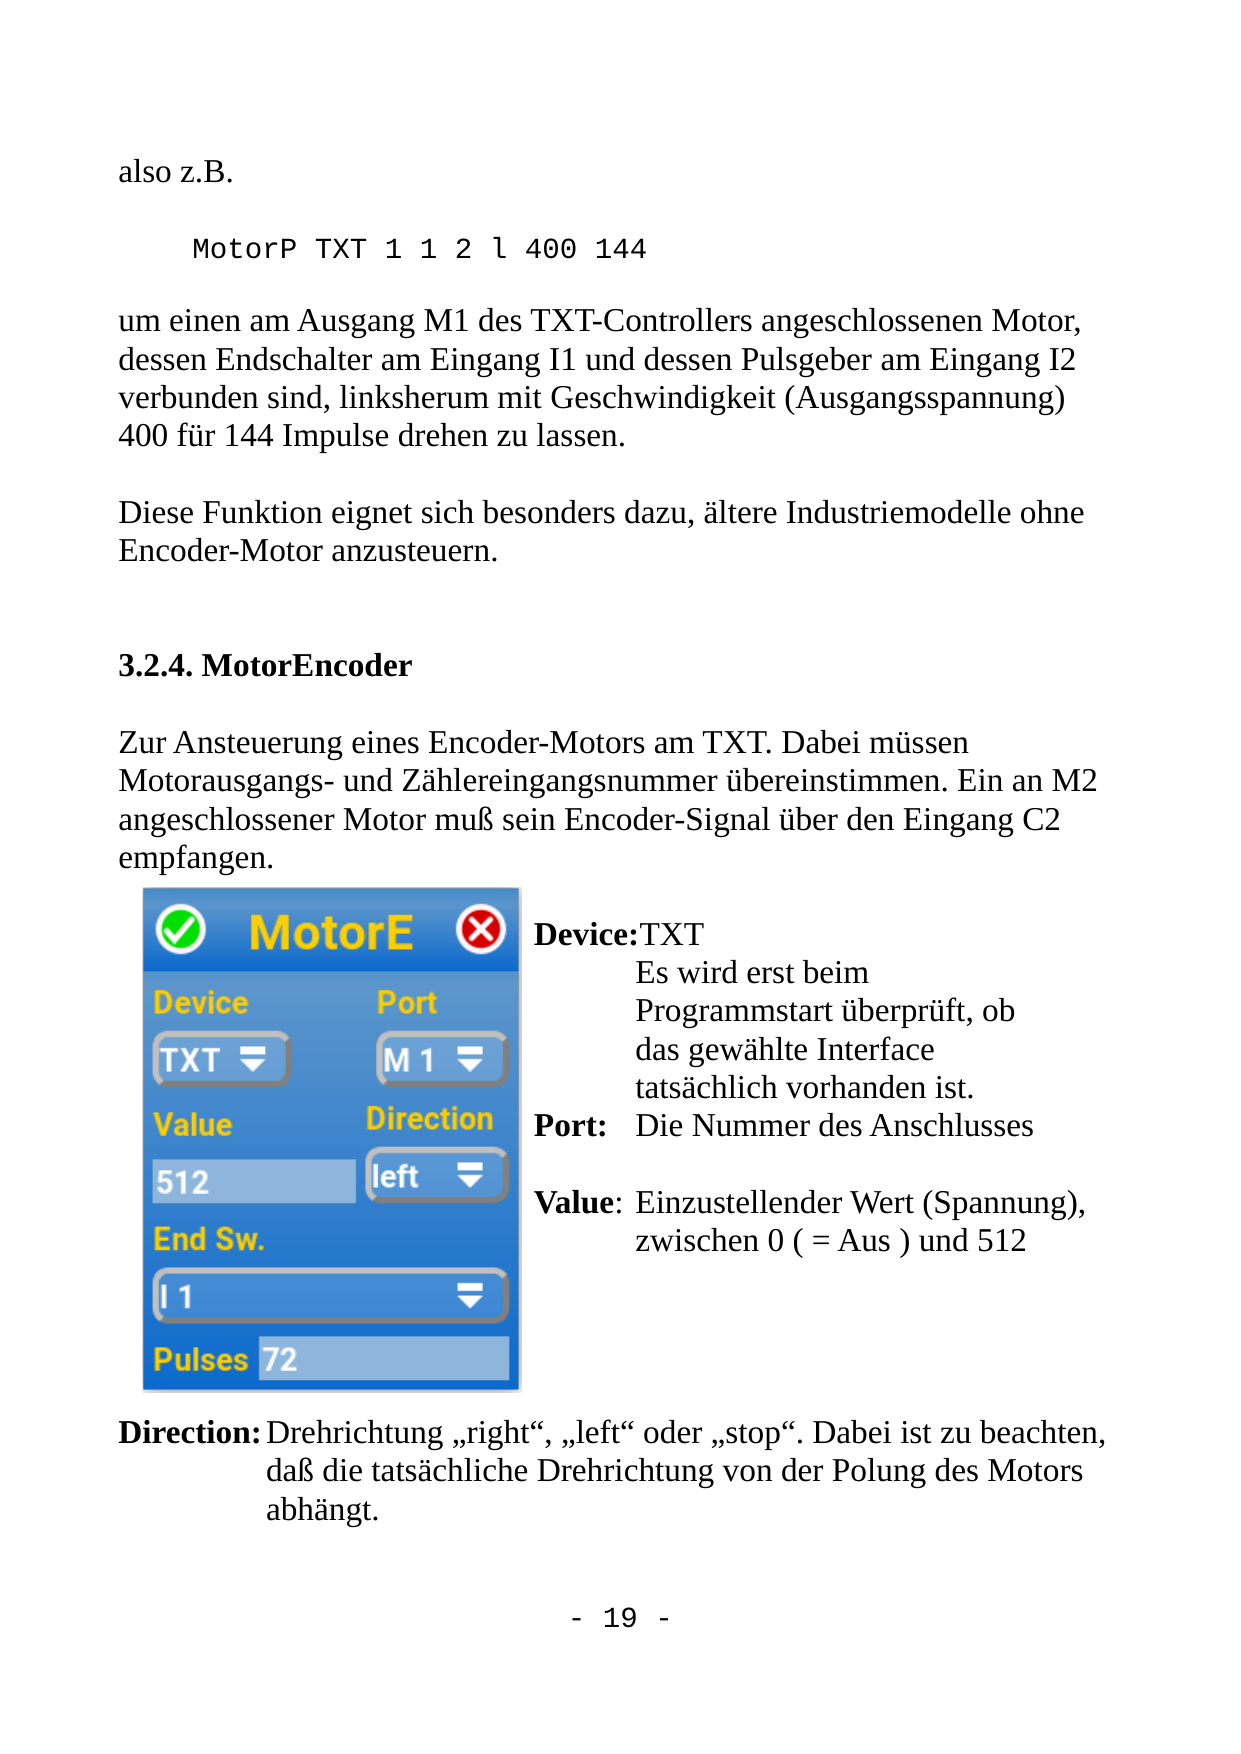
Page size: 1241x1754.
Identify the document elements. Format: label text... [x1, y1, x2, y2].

text Value: Einzustellender Wert (Spannung), zwischen 0 ( = Aus ) und 512 [522, 1182, 1122, 1259]
text Device:TXT [522, 914, 1122, 952]
text also z.B. [118, 151, 1122, 189]
text abhängt. [118, 1489, 1122, 1527]
text [118, 1106, 142, 1144]
text daß die tatsächliche Drehrichtung von der Polung des Motors [118, 1451, 1122, 1489]
text 3.2.4. MotorEncoder [118, 646, 1122, 684]
text Es wird erst beim Programmstart überprüft, ob das gewählte Interface tatsächlich vorhanden ist. [522, 952, 1122, 1106]
text Diese Funktion eignet sich besonders dazu, ältere Industriemodelle ohne Encoder-Motor anzusteuern. [118, 492, 1122, 569]
text [118, 1182, 142, 1259]
text um einen am Ausgang M1 des TXT-Controllers angeschlossenen Motor, dessen Endschalter am Eingang I1 und dessen Pulsgeber am Eingang I2 verbunden sind, linksherum mit Geschwindigkeit (Ausgangsspannung) 400 für 144 Impulse drehen zu lassen. [118, 301, 1122, 454]
text Port: Die Nummer des Anschlusses [522, 1106, 1122, 1144]
text [118, 914, 142, 952]
text [118, 952, 142, 1106]
picture [142, 887, 522, 1393]
text Direction: Drehrichtung „right“, „left“ oder „stop“. Dabei ist zu beachten, [118, 1412, 1122, 1451]
text Zur Ansteuerung eines Encoder-Motors am TXT. Dabei müssen Motorausgangs- und Zählereingangsnummer übereinstimmen. Ein an M2 angeschlossener Motor muß sein Encoder-Signal über den Eingang C2 empfangen. [118, 722, 1122, 876]
text MotorP TXT 1 1 2 l 400 144 [118, 228, 1122, 268]
